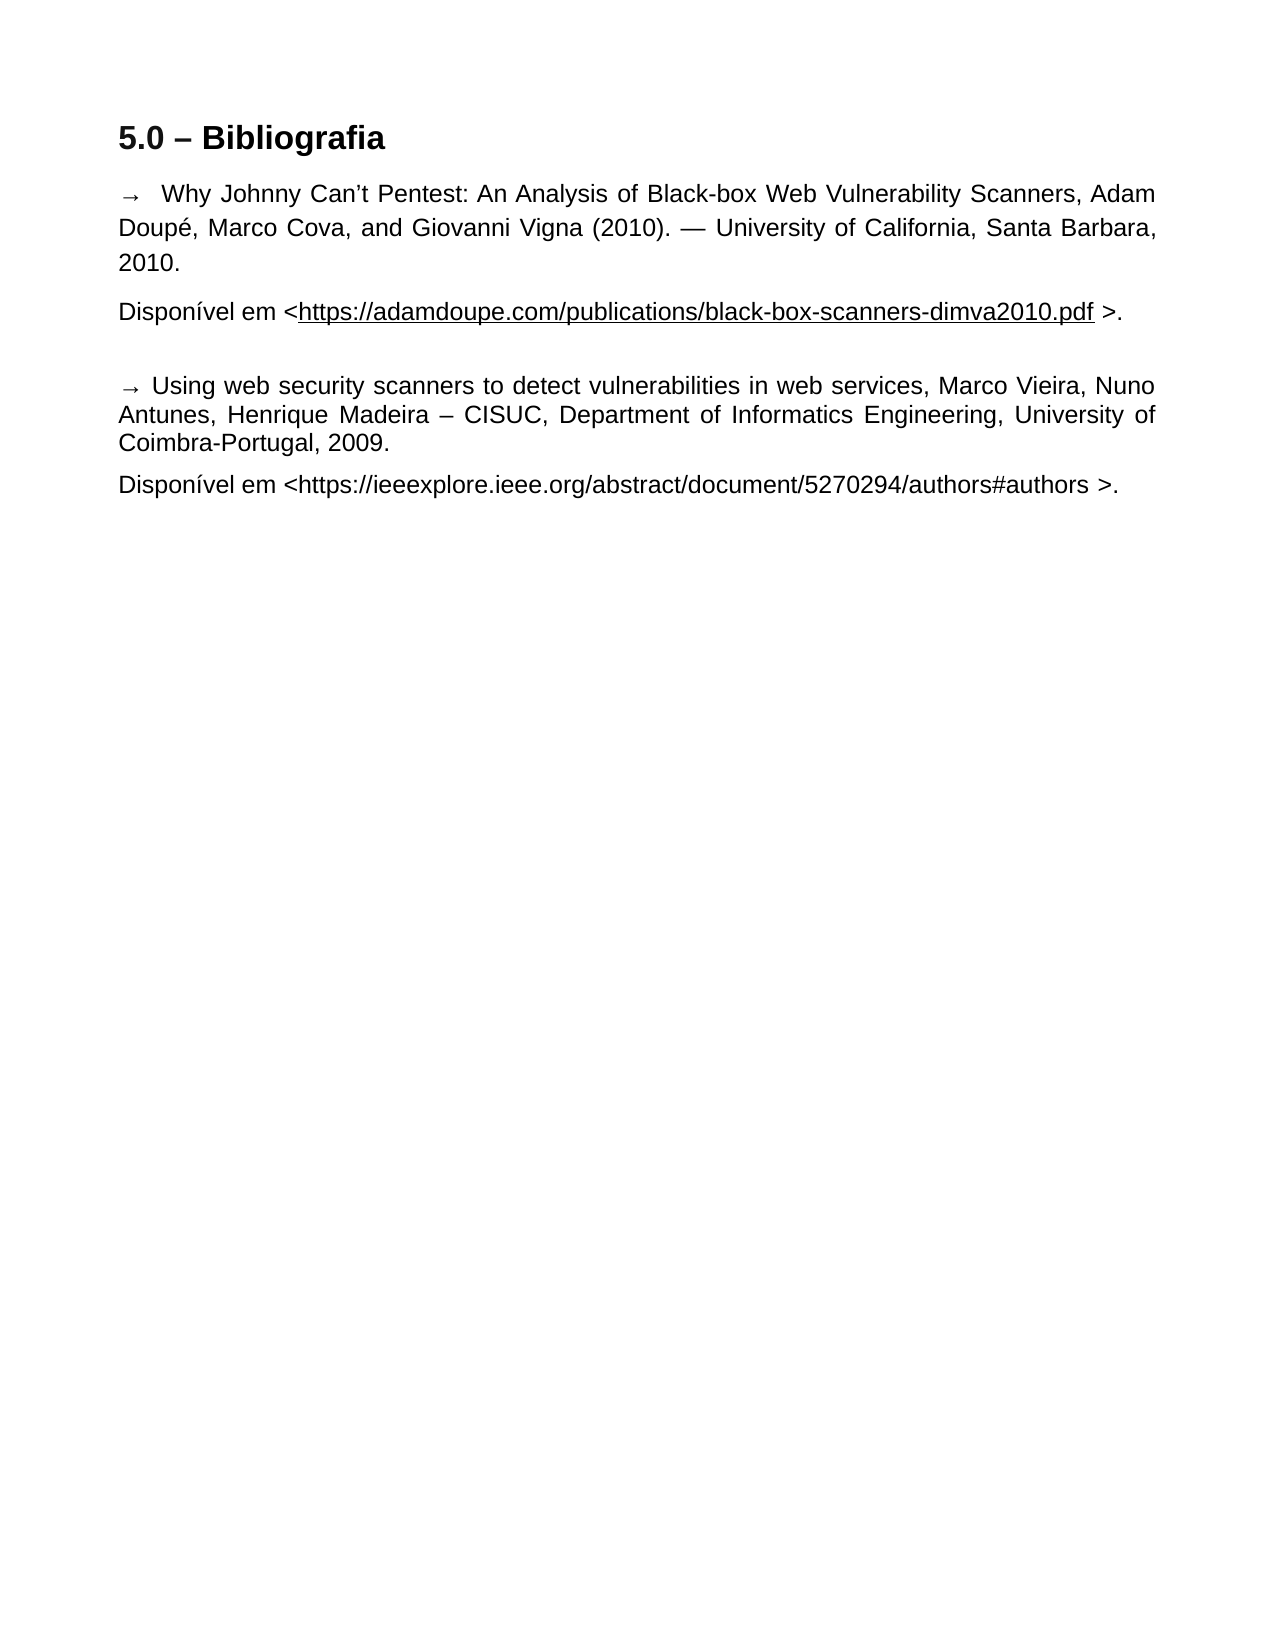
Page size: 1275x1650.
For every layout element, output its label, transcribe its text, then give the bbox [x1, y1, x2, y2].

text Disponível em <https://adamdoupe.com/publications/black-box-scanners-dimva2010.pdf >. [118, 297, 1157, 326]
text 5.0 – Bibliografia [118, 118, 1157, 157]
text Disponível em <https://ieeexplore.ieee.org/abstract/document/5270294/authors#authors >. [118, 469, 1157, 498]
subtitle → Using web security scanners to detect vulnerabilities in web services, Marco Vieira, Nuno Antunes, Henrique Madeira – CISUC, Department of Informatics Engineering, University of Coimbra-Portugal, 2009. [118, 371, 1157, 457]
text → Why Johnny Can’t Pentest: An Analysis of Black-box Web Vulnerability Scanners, Adam Doupé, Marco Cova, and Giovanni Vigna (2010). — University of California, Santa Barbara, 2010. [118, 179, 1157, 276]
